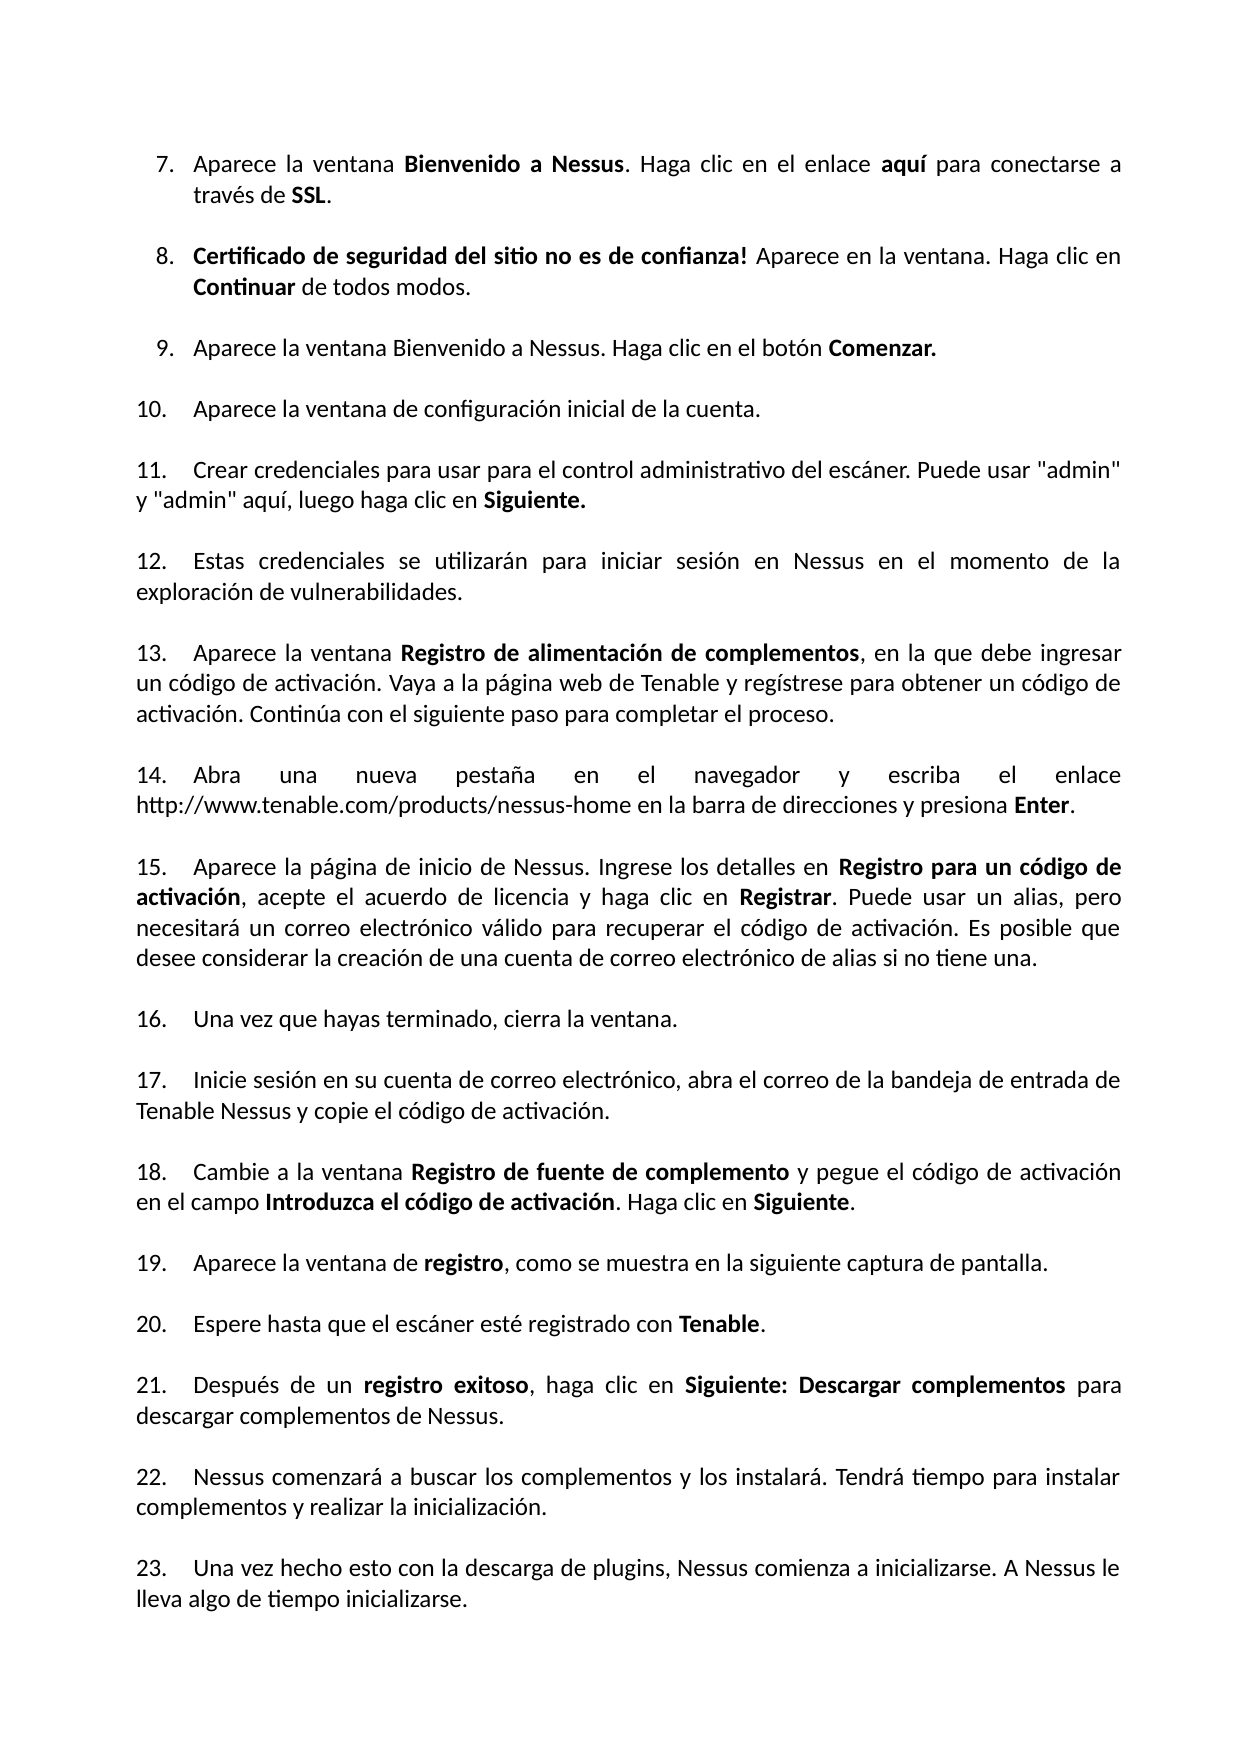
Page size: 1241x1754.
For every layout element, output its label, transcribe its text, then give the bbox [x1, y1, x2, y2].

list Aparece la ventana de configuración inicial de la cuenta. [136, 393, 1122, 423]
list Aparece la ventana Bienvenido a Nessus. Haga clic en el botón Comenzar. [156, 332, 1122, 362]
list Inicie sesión en su cuenta de correo electrónico, abra el correo de la bandeja de entrada de Tenable Nessus y copie el código de activación. [136, 1064, 1122, 1125]
list Abra una nueva pestaña en el navegador y escriba el enlace http://www.tenable.com/products/nessus-home en la barra de direcciones y presiona Enter. [136, 759, 1122, 820]
list Aparece la ventana Bienvenido a Nessus. Haga clic en el enlace aquí para conectarse a través de SSL. [156, 149, 1122, 210]
list Una vez hecho esto con la descarga de plugins, Nessus comienza a inicializarse. A Nessus le lleva algo de tiempo inicializarse. [136, 1553, 1122, 1614]
list Cambie a la ventana Registro de fuente de complemento y pegue el código de activación en el campo Introduzca el código de activación. Haga clic en Siguiente. [136, 1156, 1122, 1217]
list Aparece la ventana de registro, como se muestra en la siguiente captura de pantalla. [136, 1247, 1122, 1278]
list Crear credenciales para usar para el control administrativo del escáner. Puede usar "admin" y "admin" aquí, luego haga clic en Siguiente. [136, 454, 1122, 515]
list Una vez que hayas terminado, cierra la ventana. [136, 1003, 1122, 1034]
list Aparece la página de inicio de Nessus. Ingrese los detalles en Registro para un código de activación, acepte el acuerdo de licencia y haga clic en Registrar. Puede usar un alias, pero necesitará un correo electrónico válido para recuperar el código de activación. Es posible que desee considerar la creación de una cuenta de correo electrónico de alias si no tiene una. [136, 851, 1122, 973]
list Nessus comenzará a buscar los complementos y los instalará. Tendrá tiempo para instalar complementos y realizar la inicialización. [136, 1461, 1122, 1522]
list Certificado de seguridad del sitio no es de confianza! Aparece en la ventana. Haga clic en Continuar de todos modos. [156, 240, 1122, 301]
list Estas credenciales se utilizarán para iniciar sesión en Nessus en el momento de la exploración de vulnerabilidades. [136, 545, 1122, 606]
list Después de un registro exitoso, haga clic en Siguiente: Descargar complementos para descargar complementos de Nessus. [136, 1369, 1122, 1431]
list Espere hasta que el escáner esté registrado con Tenable. [136, 1308, 1122, 1339]
list Aparece la ventana Registro de alimentación de complementos, en la que debe ingresar un código de activación. Vaya a la página web de Tenable y regístrese para obtener un código de activación. Continúa con el siguiente paso para completar el proceso. [136, 637, 1122, 728]
